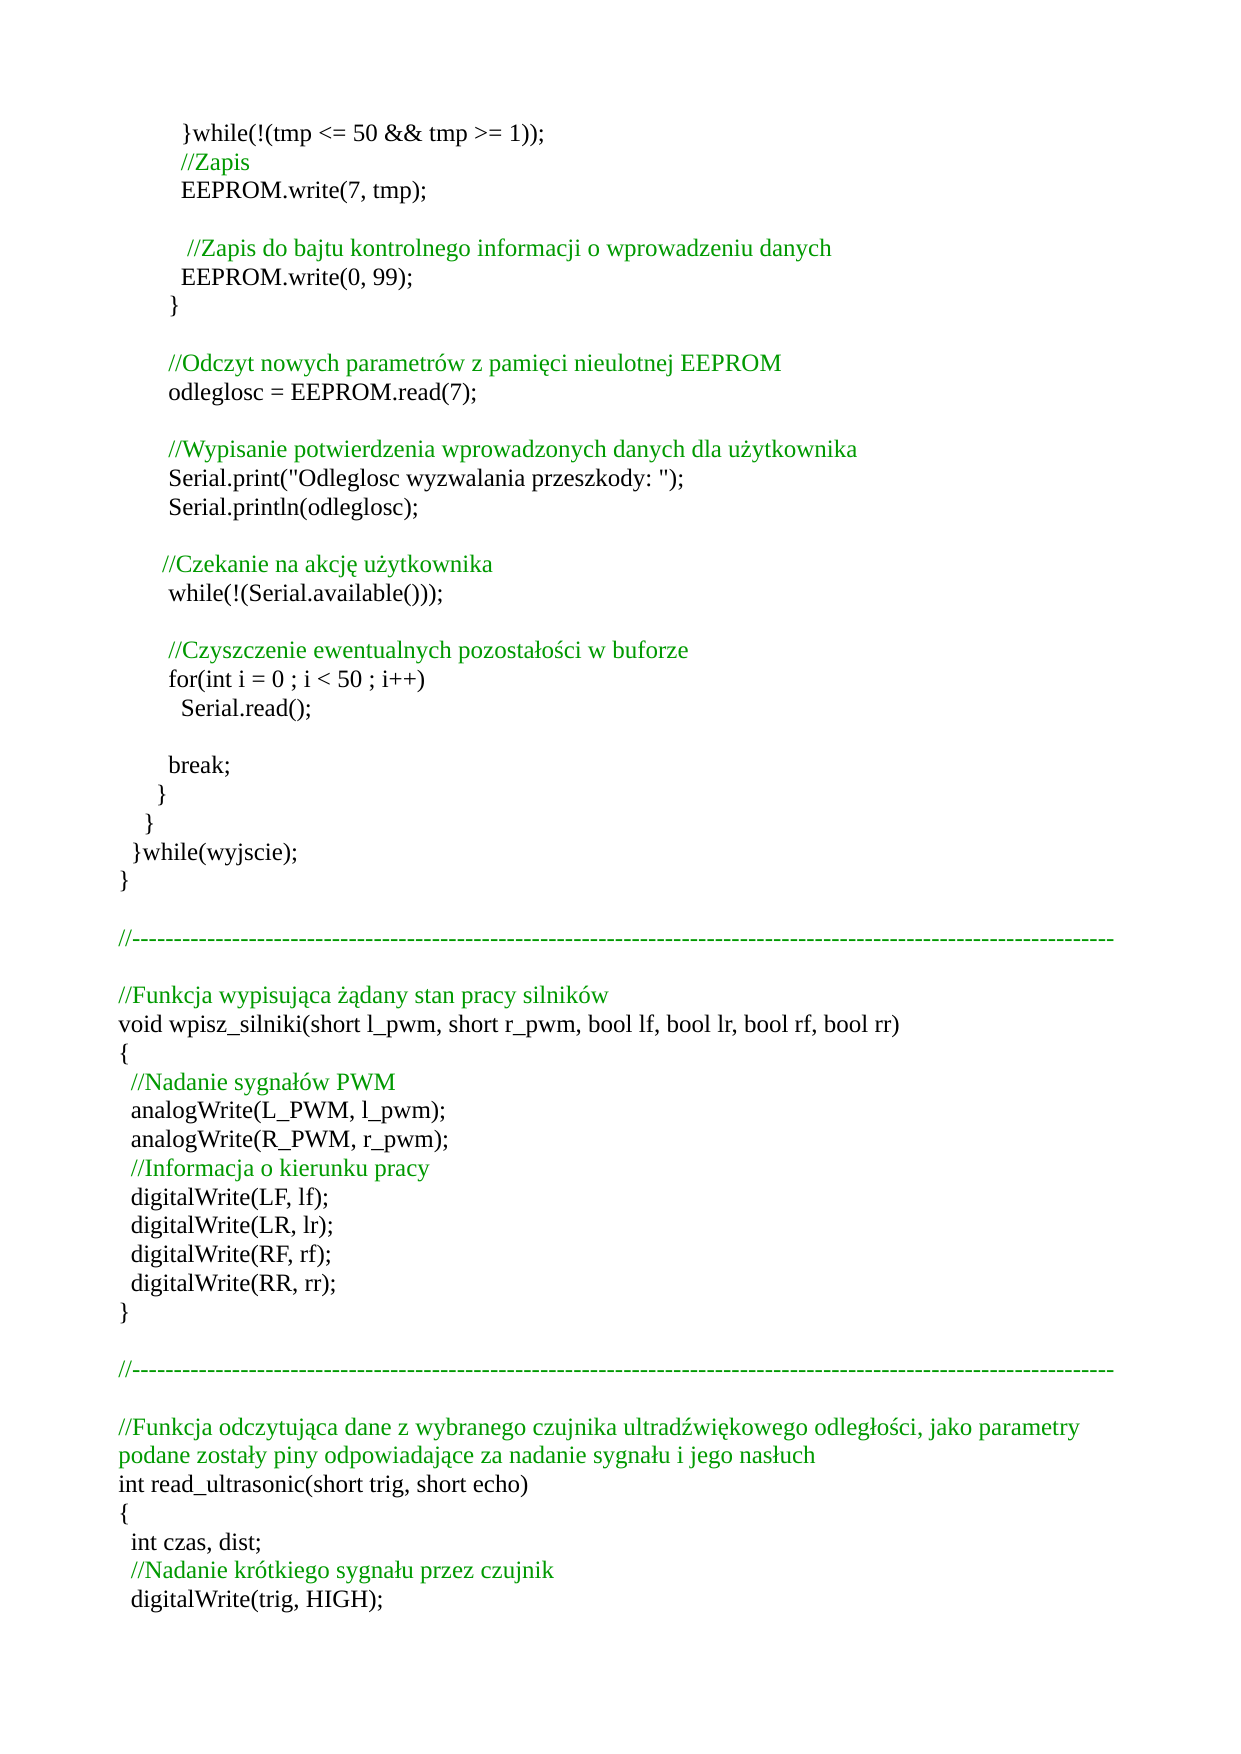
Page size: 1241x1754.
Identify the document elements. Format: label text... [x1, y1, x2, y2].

text int czas, dist; [118, 1527, 1122, 1556]
text int read_ultrasonic(short trig, short echo) [118, 1469, 1122, 1498]
text EEPROM.write(0, 99); [118, 262, 1122, 291]
text //Funkcja odczytująca dane z wybranego czujnika ultradźwiękowego odległości, jako parametry podane zostały piny odpowiadające za nadanie sygnału i jego nasłuch [118, 1412, 1122, 1469]
text //Informacja o kierunku pracy [118, 1153, 1122, 1182]
text }while(wyjscie); [118, 837, 1122, 866]
text //Wypisanie potwierdzenia wprowadzonych danych dla użytkownika [118, 434, 1122, 463]
text for(int i = 0 ; i < 50 ; i++) [118, 664, 1122, 693]
text //Nadanie sygnałów PWM [118, 1067, 1122, 1096]
text } [118, 779, 1122, 808]
text EEPROM.write(7, tmp); [118, 176, 1122, 204]
text analogWrite(R_PWM, r_pwm); [118, 1124, 1122, 1153]
text digitalWrite(RF, rf); [118, 1239, 1122, 1268]
text //Zapis do bajtu kontrolnego informacji o wprowadzeniu danych [118, 233, 1122, 262]
text //Funkcja wypisująca żądany stan pracy silników [118, 981, 1122, 1009]
text } [118, 866, 1122, 894]
text digitalWrite(LF, lf); [118, 1182, 1122, 1211]
text //Czekanie na akcję użytkownika [118, 549, 1122, 578]
text //Odczyt nowych parametrów z pamięci nieulotnej EEPROM [118, 348, 1122, 377]
text { [118, 1498, 1122, 1527]
text //---------------------------------------------------------------------------------------------------------------------- [118, 1354, 1122, 1383]
text break; [118, 751, 1122, 779]
text } [118, 291, 1122, 319]
text void wpisz_silniki(short l_pwm, short r_pwm, bool lf, bool lr, bool rf, bool rr) [118, 1009, 1122, 1038]
text //Nadanie krótkiego sygnału przez czujnik [118, 1556, 1122, 1584]
text while(!(Serial.available())); [118, 578, 1122, 607]
text Serial.read(); [118, 693, 1122, 722]
text Serial.println(odleglosc); [118, 492, 1122, 521]
text analogWrite(L_PWM, l_pwm); [118, 1096, 1122, 1124]
text //Zapis [118, 147, 1122, 176]
text //---------------------------------------------------------------------------------------------------------------------- [118, 923, 1122, 952]
text odleglosc = EEPROM.read(7); [118, 377, 1122, 406]
text digitalWrite(trig, HIGH); [118, 1584, 1122, 1613]
text digitalWrite(LR, lr); [118, 1211, 1122, 1239]
text //Czyszczenie ewentualnych pozostałości w buforze [118, 636, 1122, 664]
text }while(!(tmp <= 50 && tmp >= 1)); [118, 118, 1122, 147]
text Serial.print("Odleglosc wyzwalania przeszkody: "); [118, 463, 1122, 492]
text } [118, 808, 1122, 837]
text { [118, 1038, 1122, 1067]
text } [118, 1297, 1122, 1326]
text digitalWrite(RR, rr); [118, 1268, 1122, 1297]
